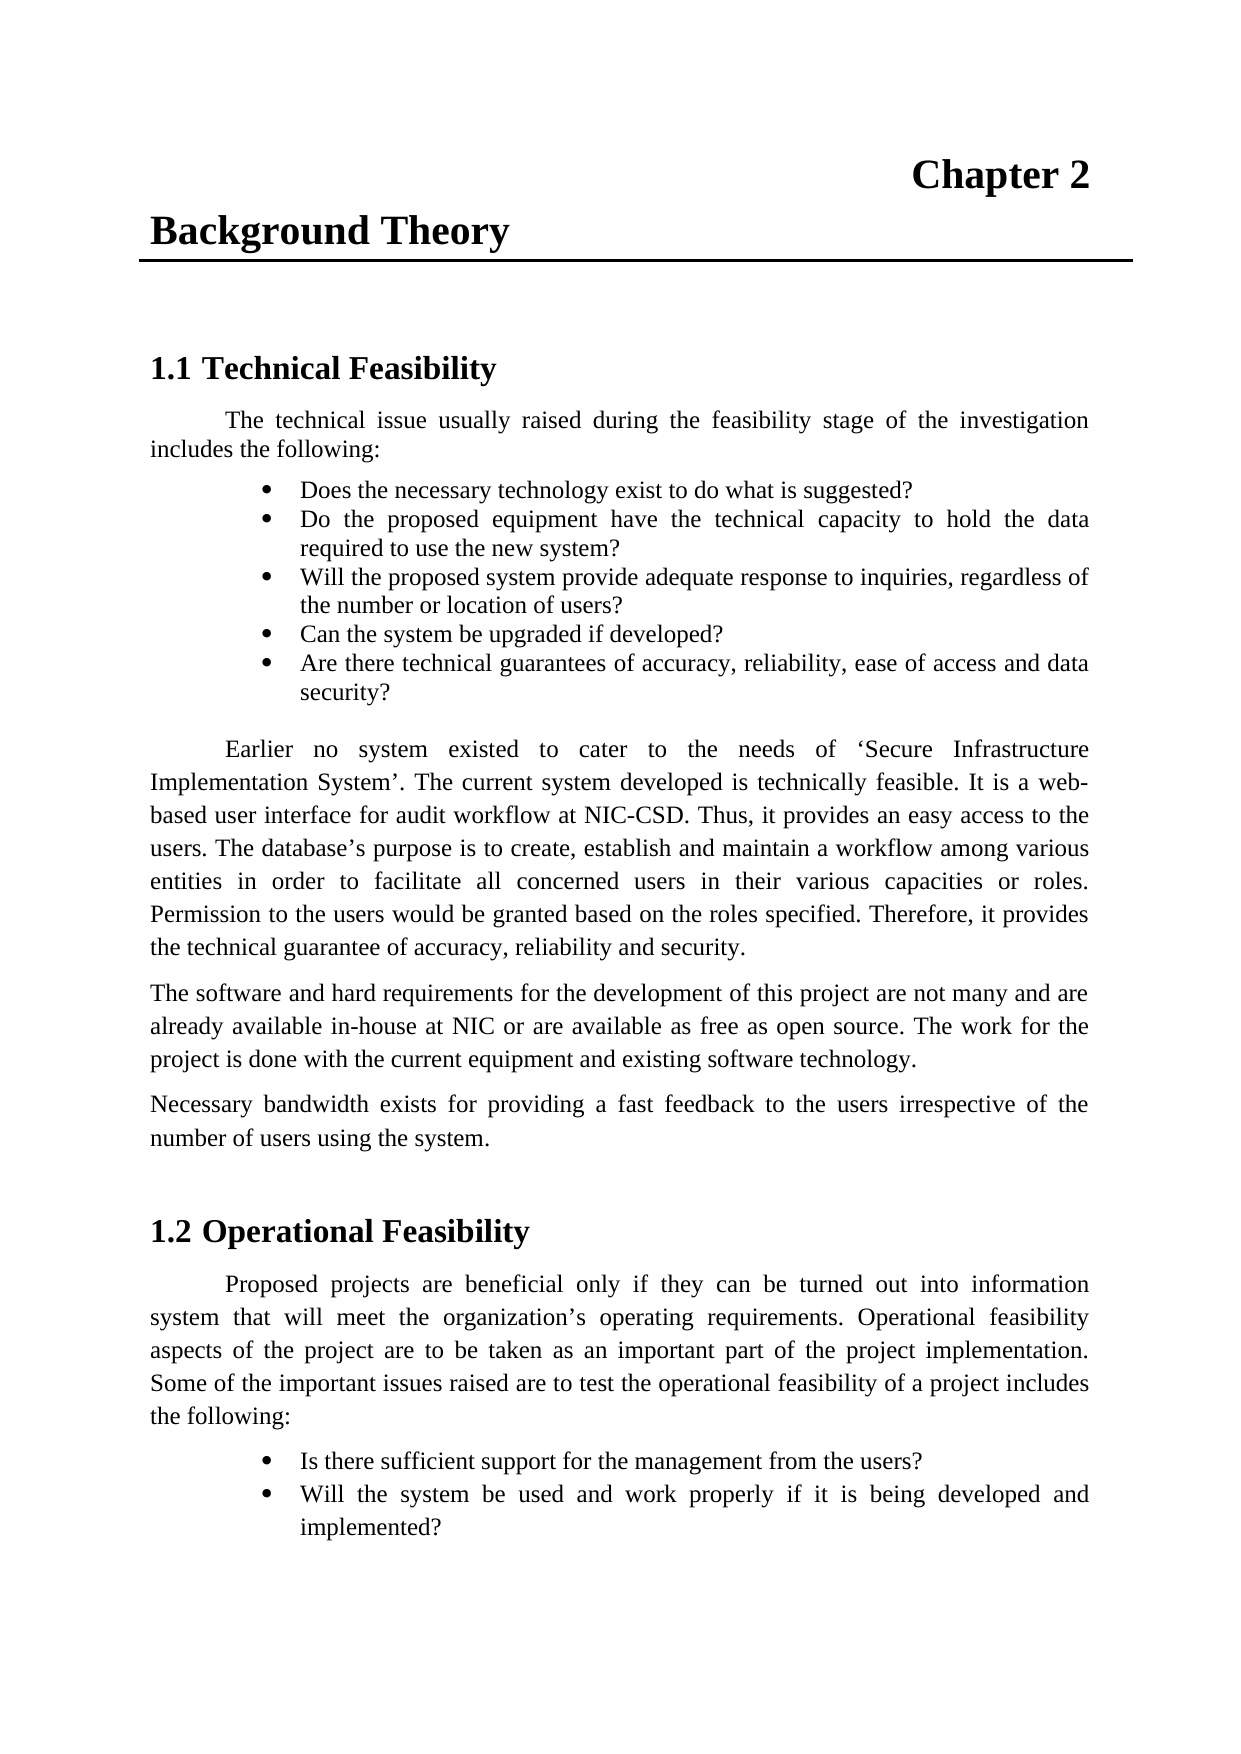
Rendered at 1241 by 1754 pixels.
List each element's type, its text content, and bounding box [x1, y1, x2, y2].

text The technical issue usually raised during the feasibility stage of the investigation includes the following: [150, 406, 1090, 463]
list Will the proposed system provide adequate response to inquiries, regardless of the number or location of users? [262, 562, 1090, 619]
text Chapter 2 [150, 150, 1090, 198]
text Background Theory [150, 205, 1090, 253]
list Operational Feasibility [150, 1211, 1090, 1249]
list Can the system be upgraded if developed? [262, 619, 1090, 648]
list Does the necessary technology exist to do what is suggested? [262, 476, 1090, 504]
text Necessary bandwidth exists for providing a fast feedback to the users irrespective of the number of users using the system. [150, 1089, 1090, 1151]
list Is there sufficient support for the management from the users? [262, 1446, 1090, 1475]
text The software and hard requirements for the development of this project are not many and are already available in-house at NIC or are available as free as open source. The work for the project is done with the current equipment and existing software technology. [150, 978, 1090, 1073]
list Are there technical guarantees of accuracy, reliability, ease of access and data security? [262, 648, 1090, 706]
list Will the system be used and work properly if it is being developed and implemented? [262, 1479, 1090, 1541]
list Do the proposed equipment have the technical capacity to hold the data required to use the new system? [262, 504, 1090, 562]
list Technical Feasibility [150, 348, 1090, 386]
text Earlier no system existed to cater to the needs of ‘Secure Infrastructure Implementation System’. The current system developed is technically feasible. It is a web-based user interface for audit workflow at NIC-CSD. Thus, it provides an easy access to the users. The database’s purpose is to create, establish and maintain a workflow among various entities in order to facilitate all concerned users in their various capacities or roles. Permission to the users would be granted based on the roles specified. Therefore, it provides the technical guarantee of accuracy, reliability and security. [150, 734, 1090, 961]
text Proposed projects are beneficial only if they can be turned out into information system that will meet the organization’s operating requirements. Operational feasibility aspects of the project are to be taken as an important part of the project implementation. Some of the important issues raised are to test the operational feasibility of a project includes the following: [150, 1269, 1090, 1429]
